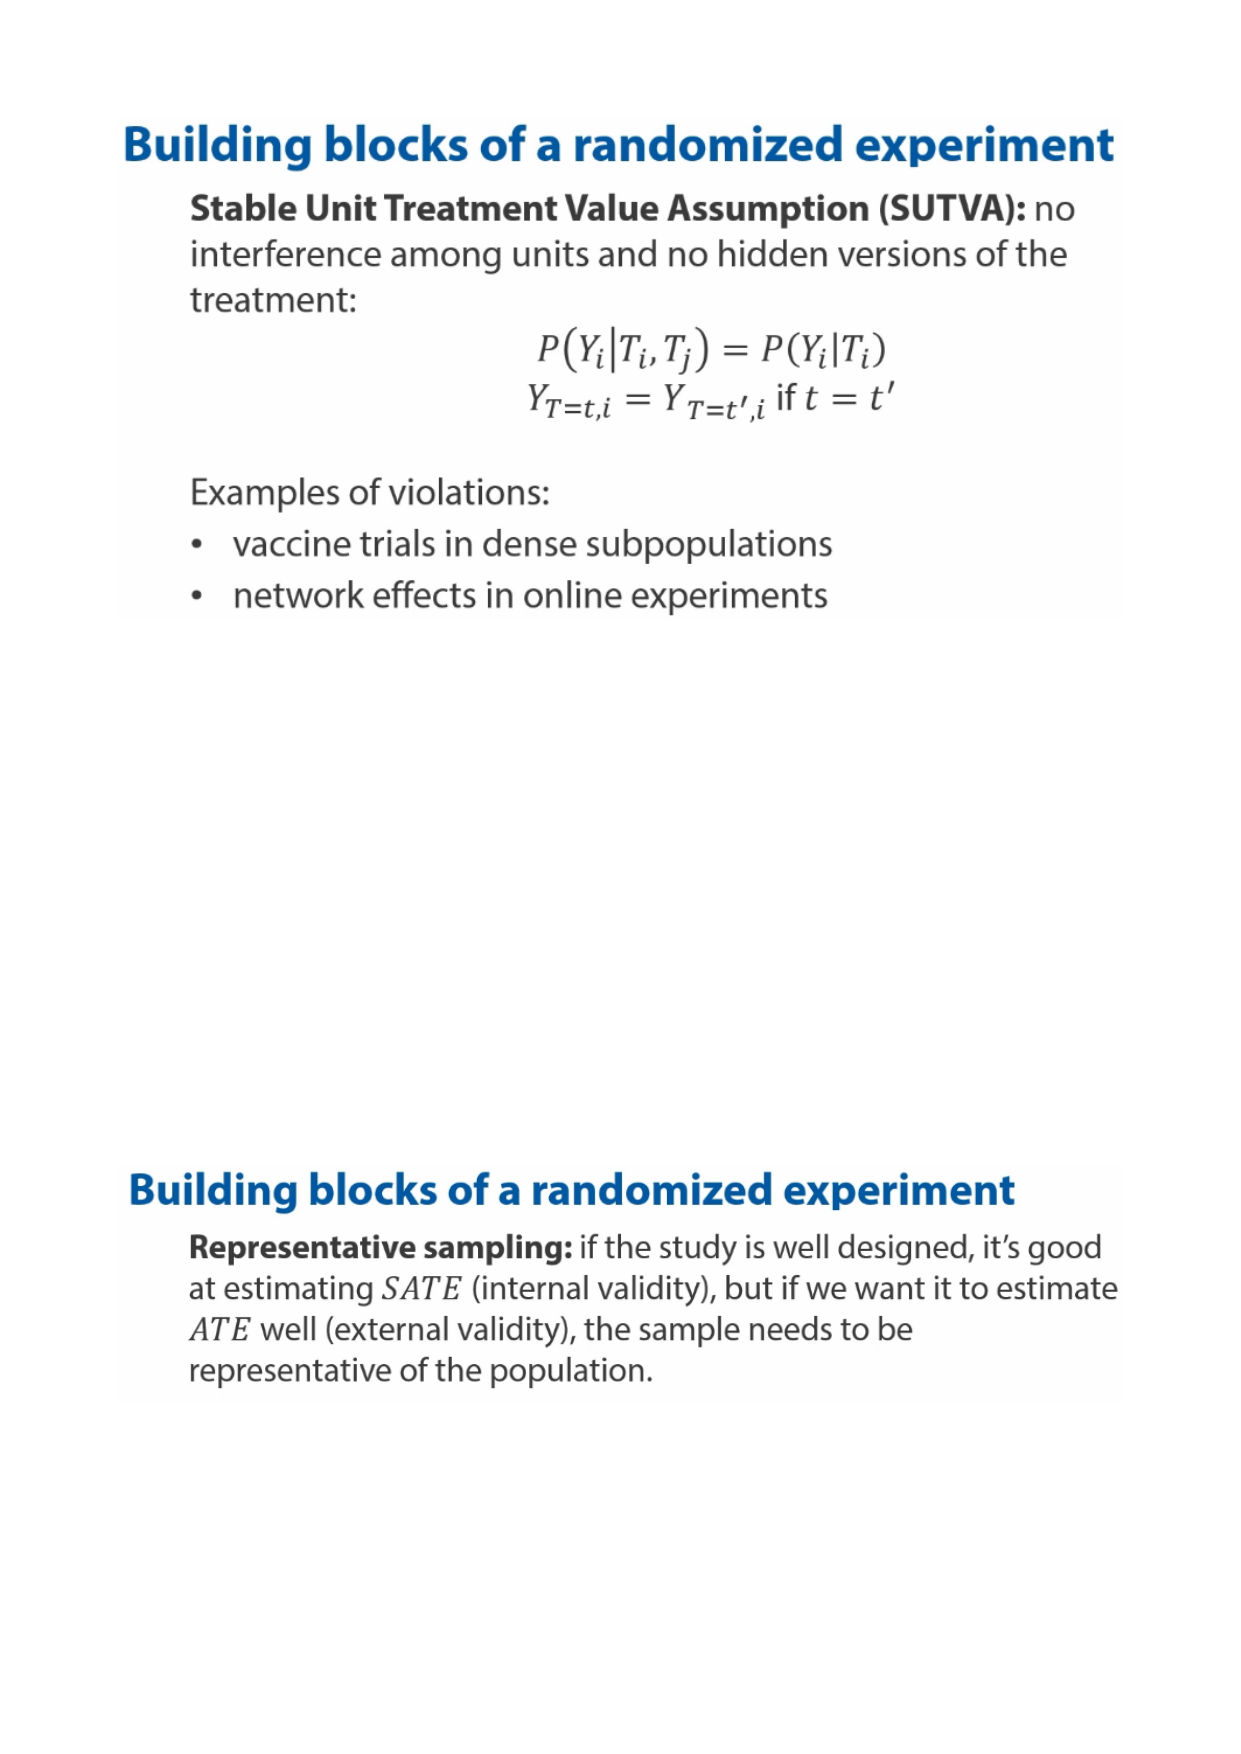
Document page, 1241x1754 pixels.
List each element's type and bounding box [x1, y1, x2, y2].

picture [118, 1165, 1123, 1405]
picture [118, 118, 1123, 620]
